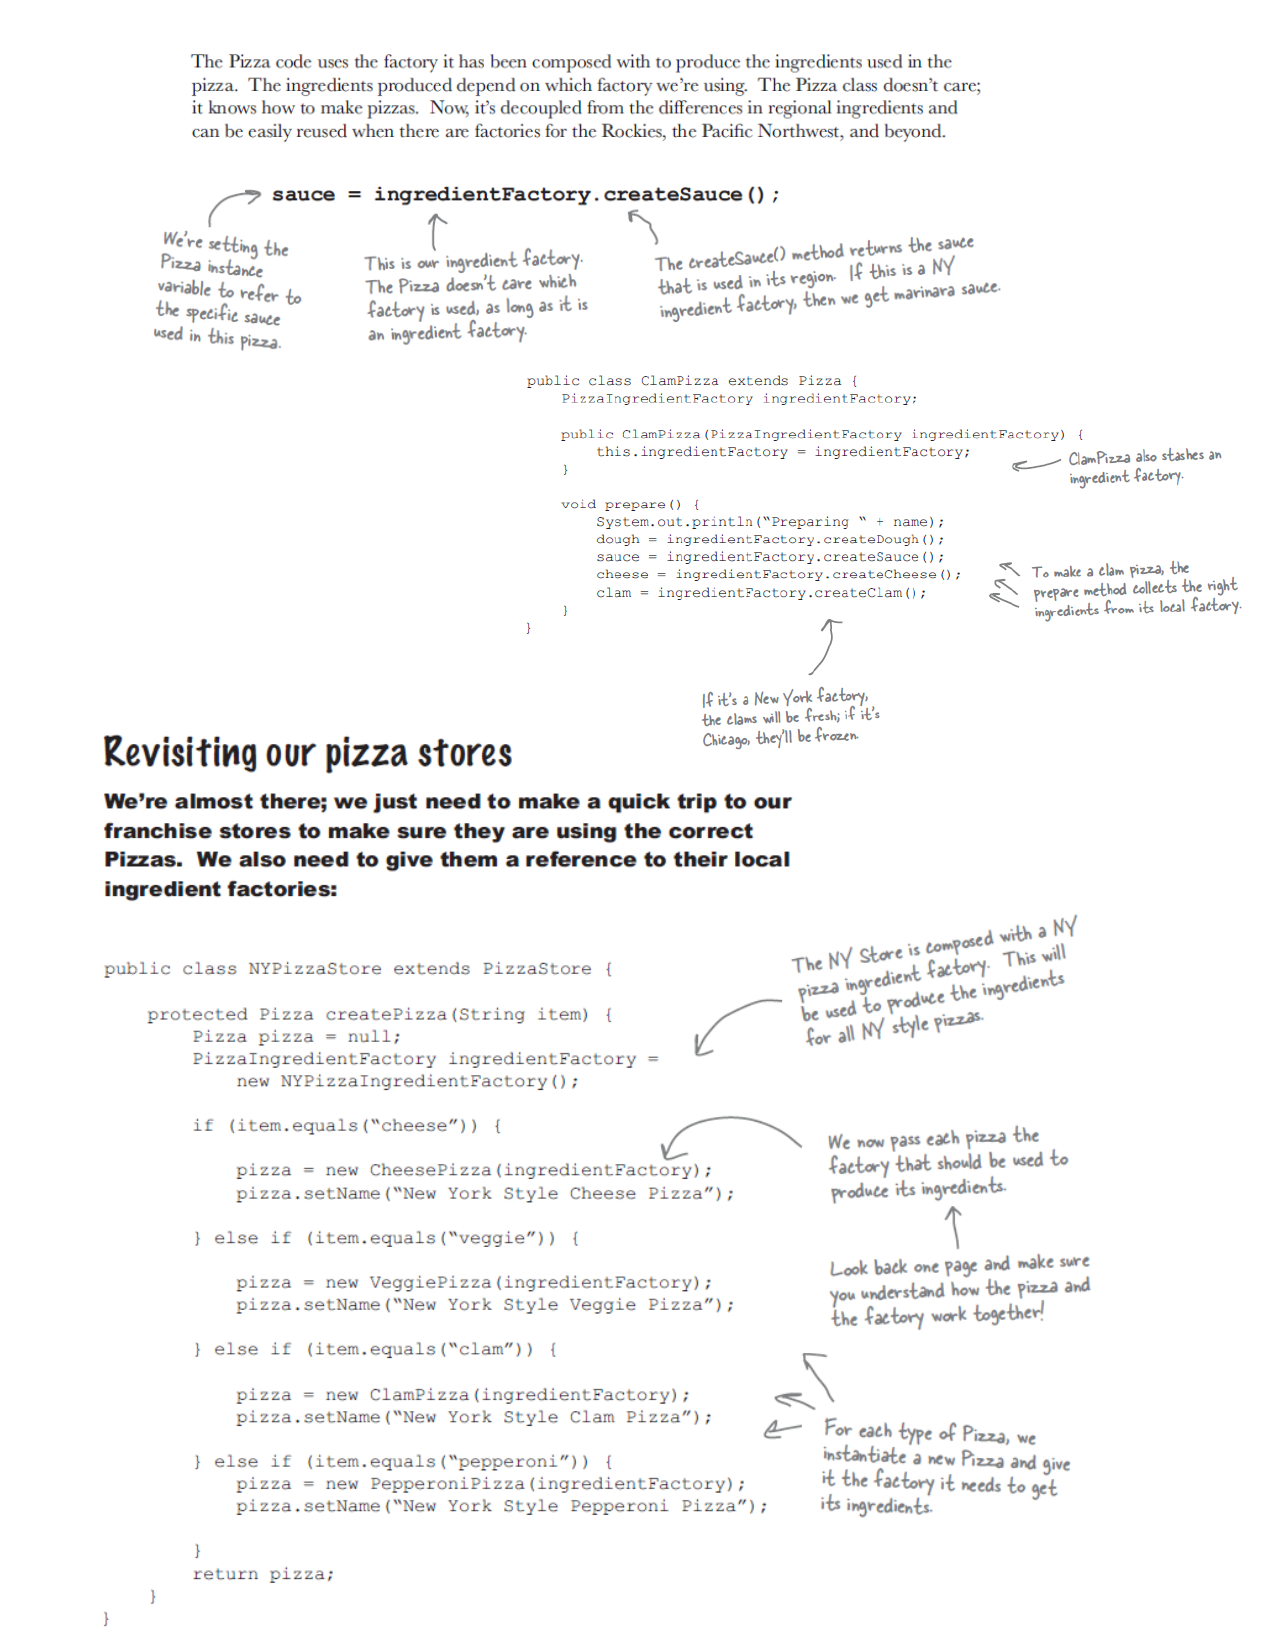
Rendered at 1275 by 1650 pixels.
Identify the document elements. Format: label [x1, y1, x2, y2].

picture [148, 46, 1016, 366]
picture [97, 368, 1244, 1641]
